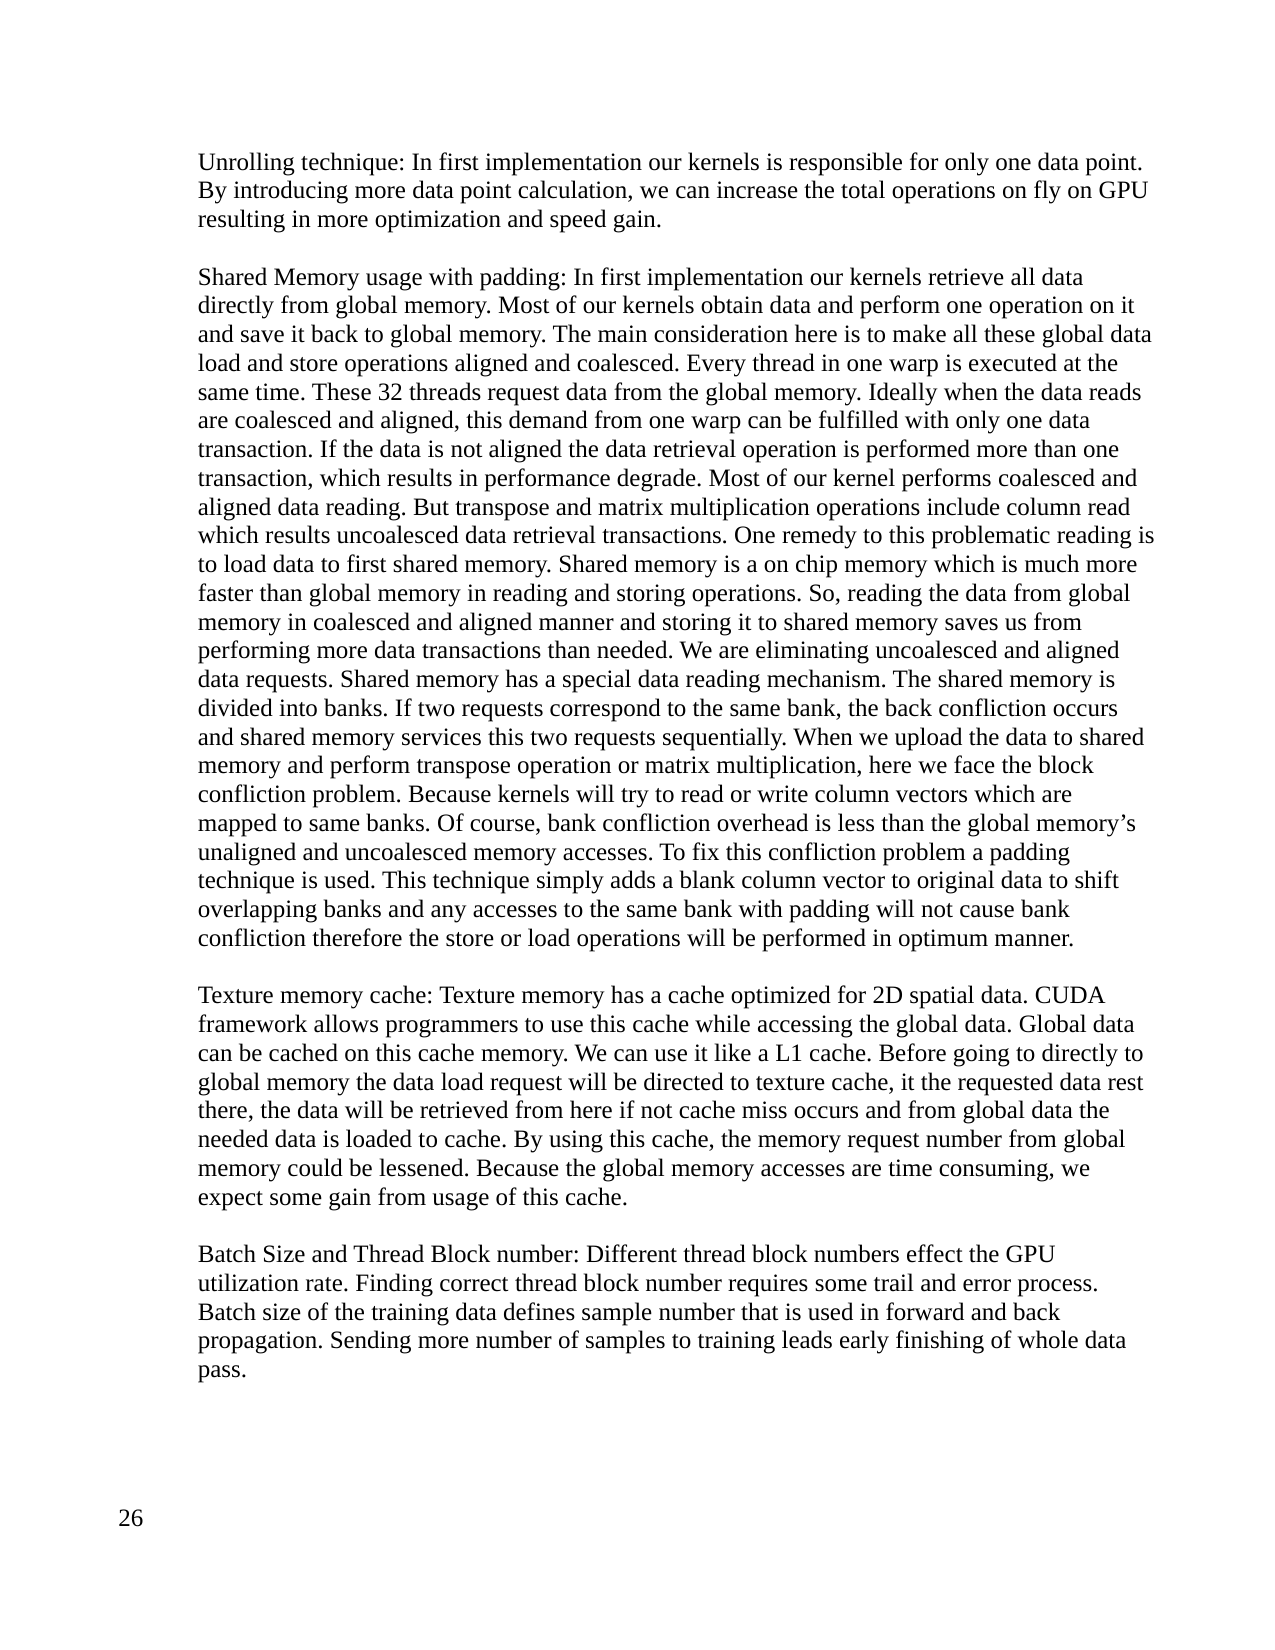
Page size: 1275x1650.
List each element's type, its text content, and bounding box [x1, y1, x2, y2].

text Texture memory cache: Texture memory has a cache optimized for 2D spatial data. CUDA framework allows programmers to use this cache while accessing the global data. Global data can be cached on this cache memory. We can use it like a L1 cache. Before going to directly to global memory the data load request will be directed to texture cache, it the requested data rest there, the data will be retrieved from here if not cache miss occurs and from global data the needed data is loaded to cache. By using this cache, the memory request number from global memory could be lessened. Because the global memory accesses are time consuming, we expect some gain from usage of this cache. [118, 981, 1157, 1211]
text Batch Size and Thread Block number: Different thread block numbers effect the GPU utilization rate. Finding correct thread block number requires some trail and error process. Batch size of the training data defines sample number that is used in forward and back propagation. Sending more number of samples to training leads early finishing of whole data pass. [118, 1239, 1157, 1383]
text By introducing more data point calculation, we can increase the total operations on fly on GPU resulting in more optimization and speed gain. [118, 176, 1157, 233]
text Shared Memory usage with padding: In first implementation our kernels retrieve all data directly from global memory. Most of our kernels obtain data and perform one operation on it and save it back to global memory. The main consideration here is to make all these global data load and store operations aligned and coalesced. Every thread in one warp is executed at the same time. These 32 threads request data from the global memory. Ideally when the data reads are coalesced and aligned, this demand from one warp can be fulfilled with only one data transaction. If the data is not aligned the data retrieval operation is performed more than one transaction, which results in performance degrade. Most of our kernel performs coalesced and aligned data reading. But transpose and matrix multiplication operations include column read which results uncoalesced data retrieval transactions. One remedy to this problematic reading is to load data to first shared memory. Shared memory is a on chip memory which is much more faster than global memory in reading and storing operations. So, reading the data from global memory in coalesced and aligned manner and storing it to shared memory saves us from performing more data transactions than needed. We are eliminating uncoalesced and aligned data requests. Shared memory has a special data reading mechanism. The shared memory is divided into banks. If two requests correspond to the same bank, the back confliction occurs and shared memory services this two requests sequentially. When we upload the data to shared memory and perform transpose operation or matrix multiplication, here we face the block confliction problem. Because kernels will try to read or write column vectors which are mapped to same banks. Of course, bank confliction overhead is less than the global memory’s unaligned and uncoalesced memory accesses. To fix this confliction problem a padding technique is used. This technique simply adds a blank column vector to original data to shift overlapping banks and any accesses to the same bank with padding will not cause bank confliction therefore the store or load operations will be performed in optimum manner. [118, 262, 1157, 952]
text Unrolling technique: In first implementation our kernels is responsible for only one data point. [118, 147, 1157, 176]
